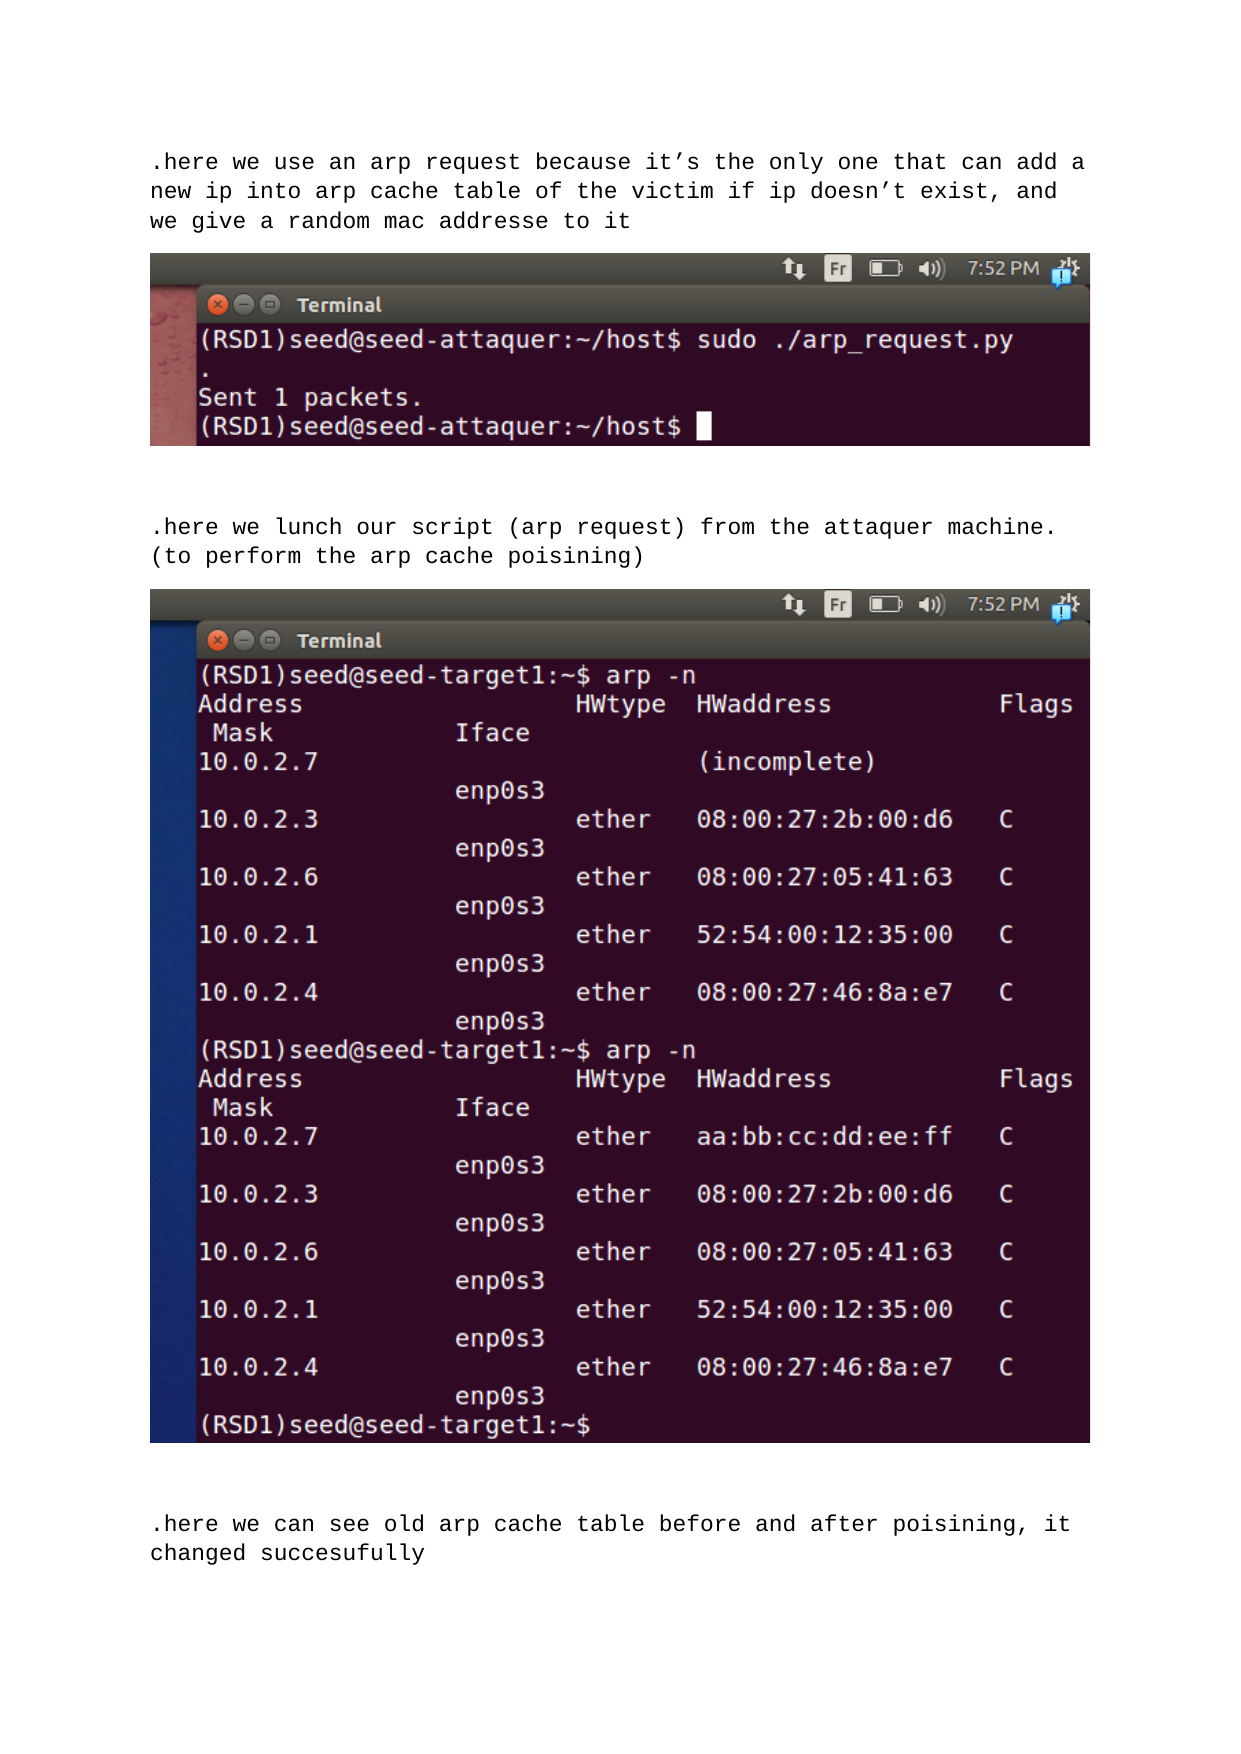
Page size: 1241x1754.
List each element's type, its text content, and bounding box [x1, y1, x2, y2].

text .here we can see old arp cache table before and after poisining, it changed succesufully [150, 1512, 1090, 1568]
text .here we lunch our script (arp request) from the attaquer machine.(to perform the arp cache poisining) [150, 515, 1090, 571]
picture [150, 253, 1091, 446]
picture [150, 589, 1091, 1443]
text .here we use an arp request because it’s the only one that can add a new ip into arp cache table of the victim if ip doesn’t exist, and we give a random mac addresse to it [150, 150, 1090, 236]
